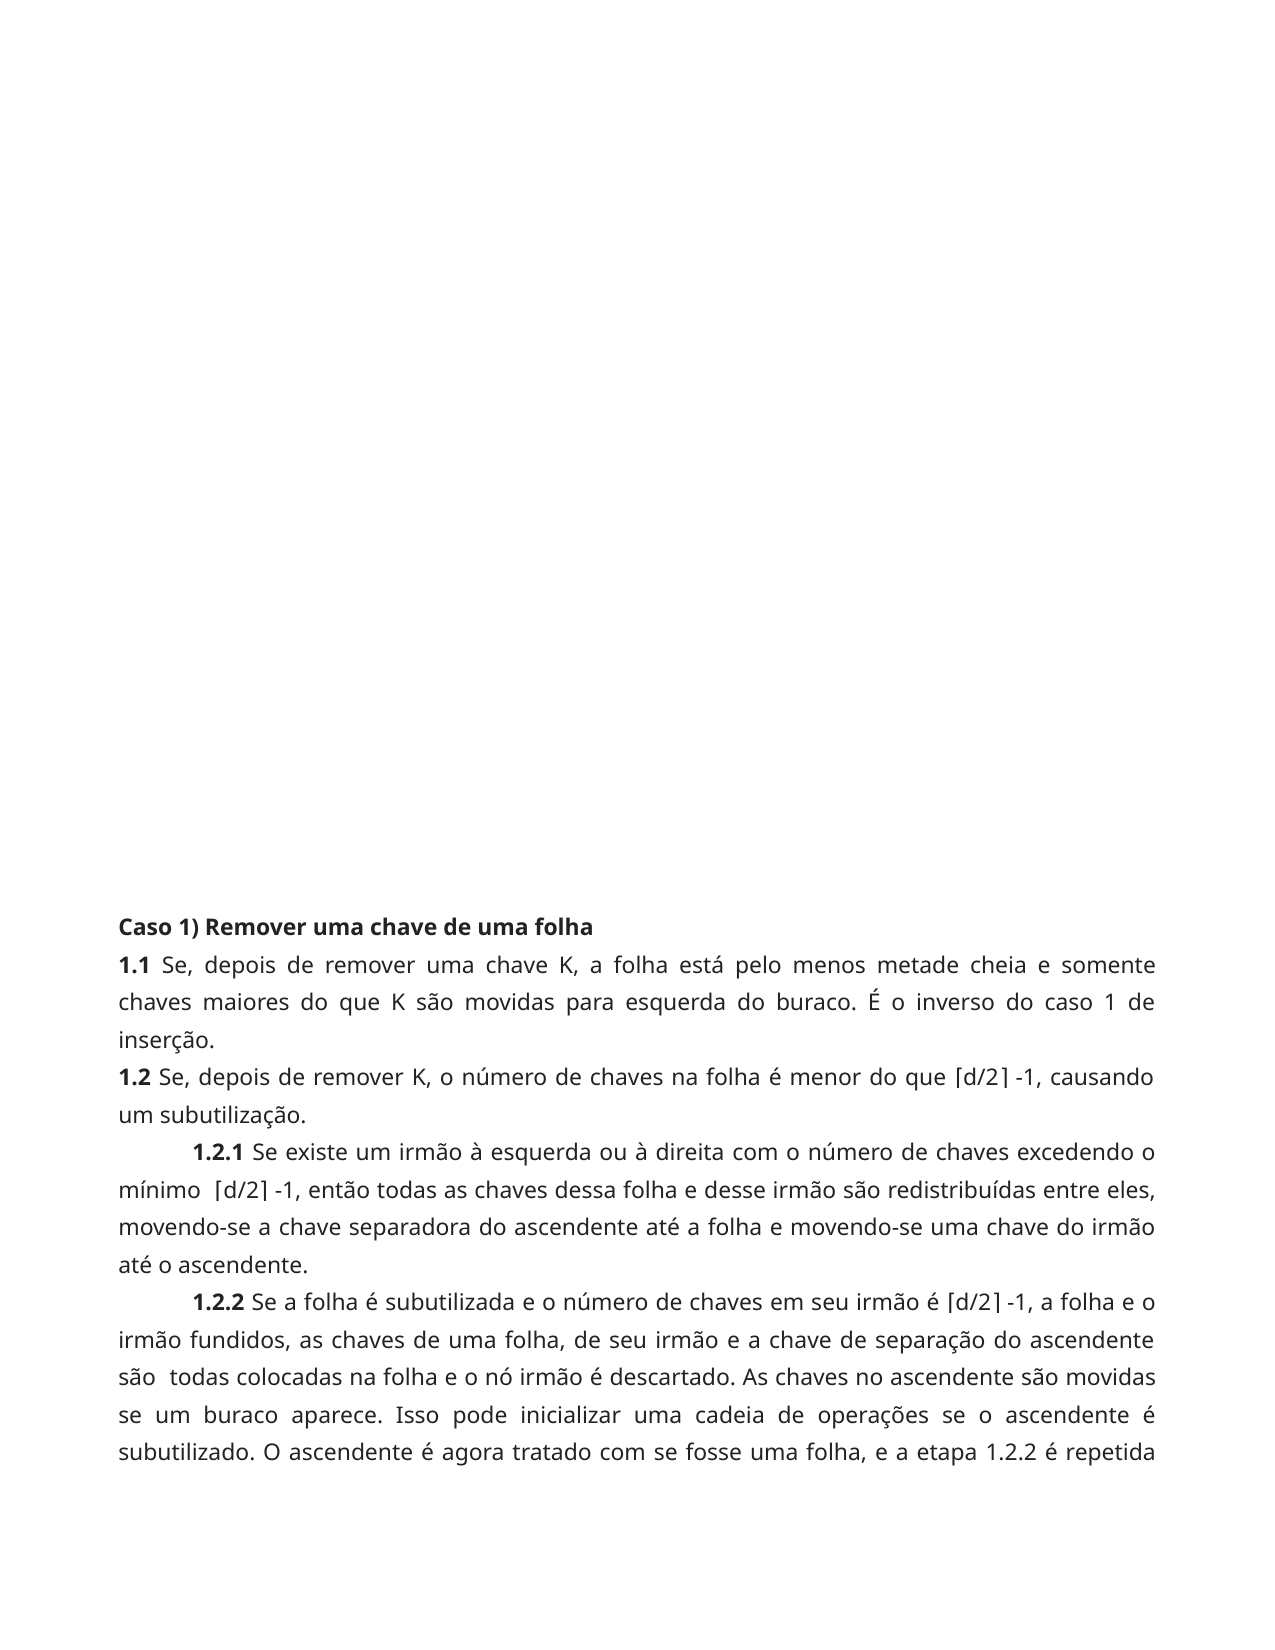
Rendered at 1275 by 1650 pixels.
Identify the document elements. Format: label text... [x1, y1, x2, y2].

text 1.2.1 Se existe um irmão à esquerda ou à direita com o número de chaves excedendo o mínimo ⌈d/2⌉ -1, então todas as chaves dessa folha e desse irmão são redistribuídas entre eles, movendo-se a chave separadora do ascendente até a folha e movendo-se uma chave do irmão até o ascendente. [118, 1136, 1157, 1280]
text Caso 1) Remover uma chave de uma folha [118, 911, 1157, 943]
text 1.2.2 Se a folha é subutilizada e o número de chaves em seu irmão é ⌈d/2⌉ -1, a folha e o irmão fundidos, as chaves de uma folha, de seu irmão e a chave de separação do ascendente são todas colocadas na folha e o nó irmão é descartado. As chaves no ascendente são movidas se um buraco aparece. Isso pode inicializar uma cadeia de operações se o ascendente é subutilizado. O ascendente é agora tratado com se fosse uma folha, e a etapa 1.2.2 é repetida [118, 1286, 1157, 1468]
text 1.2 Se, depois de remover K, o número de chaves na folha é menor do que ⌈d/2⌉ -1, causando um subutilização. [118, 1061, 1157, 1130]
text 1.1 Se, depois de remover uma chave K, a folha está pelo menos metade cheia e somente chaves maiores do que K são movidas para esquerda do buraco. É o inverso do caso 1 de inserção. [118, 949, 1157, 1055]
